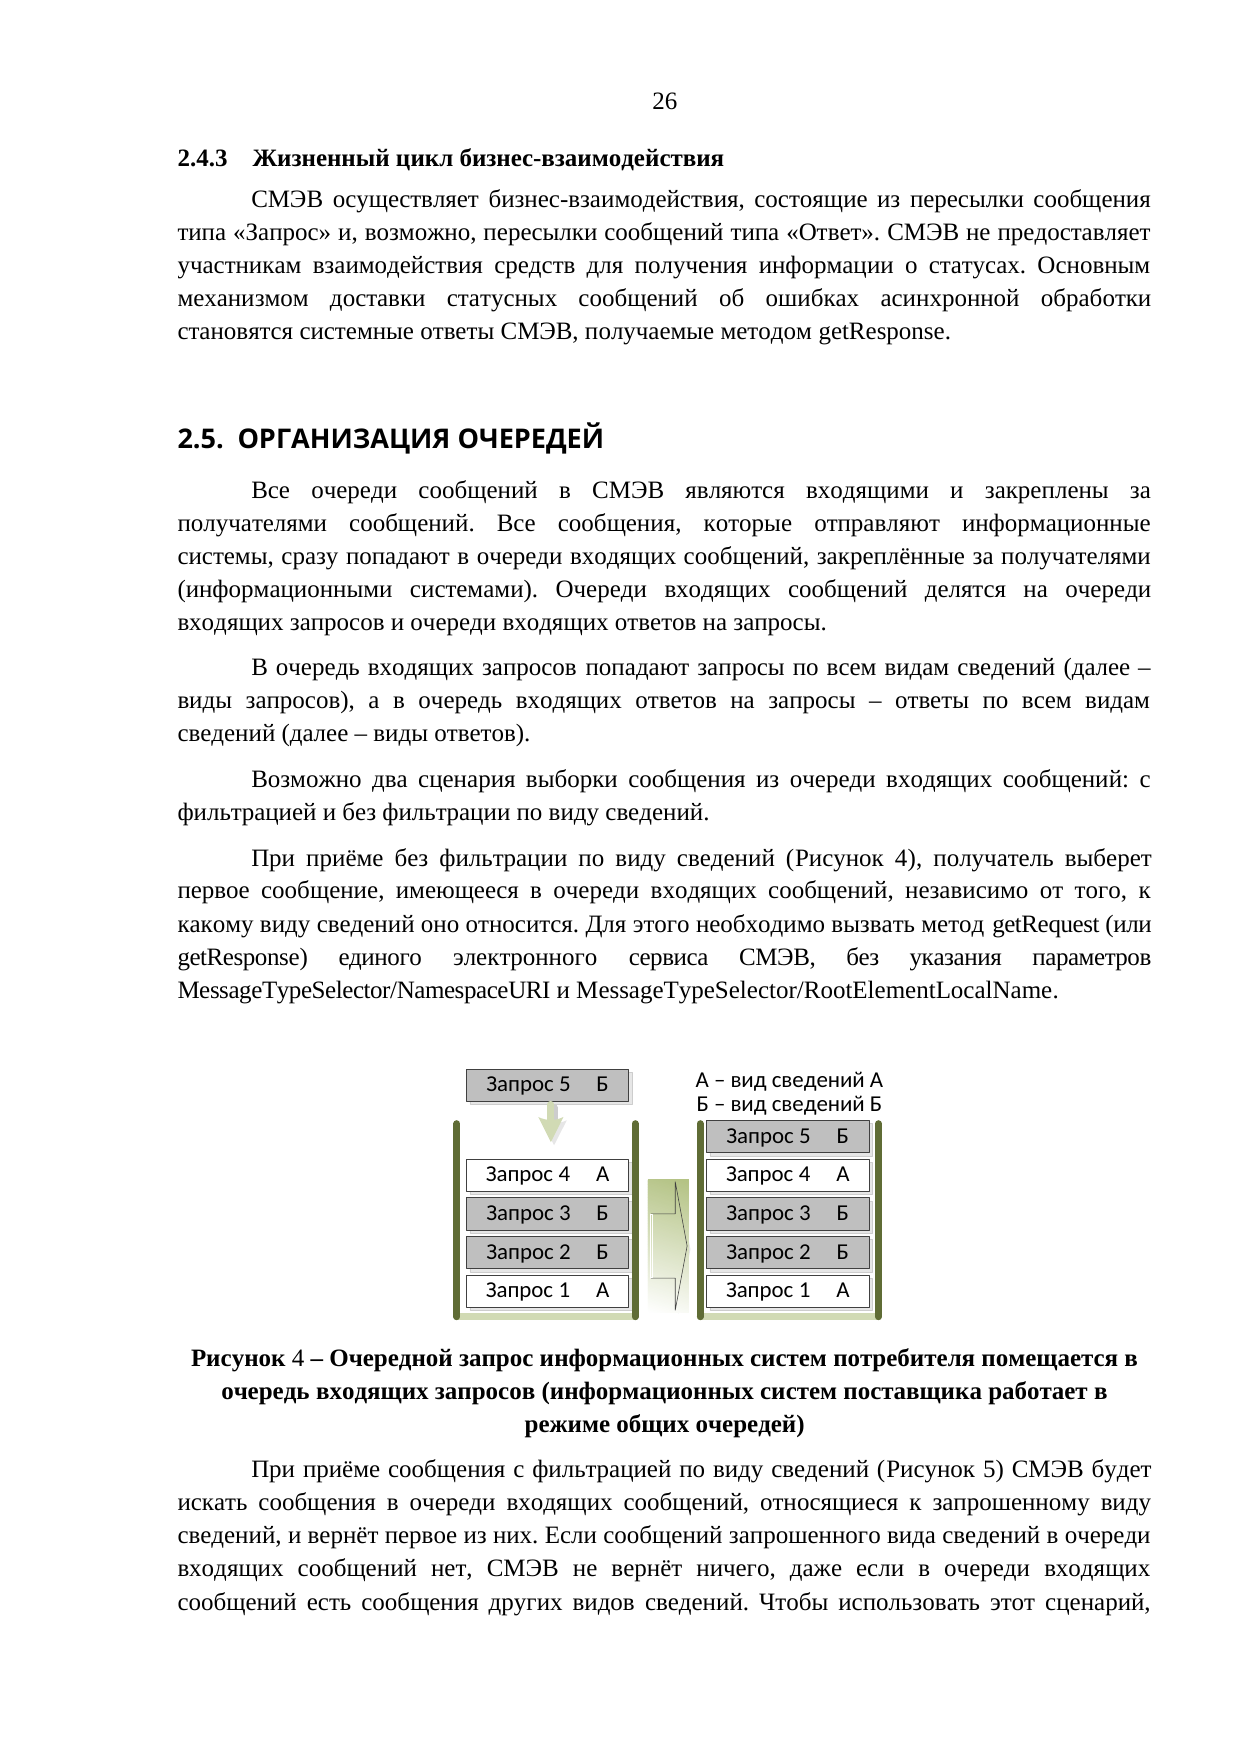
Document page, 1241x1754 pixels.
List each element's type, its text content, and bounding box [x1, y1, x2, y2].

text СМЭВ осуществляет бизнес-взаимодействия, состоящие из пересылки сообщения типа «Запрос» и, возможно, пересылки сообщений типа «Ответ». СМЭВ не предоставляет участникам взаимодействия средств для получения информации о статусах. Основным механизмом доставки статусных сообщений об ошибках асинхронной обработки становятся системные ответы СМЭВ, получаемые методом getResponse. [177, 184, 1152, 345]
text В очередь входящих запросов ) попадают запросы по всем видам сведений (далее – виды запросов), а в очередь входящих ответов на запросы – ответы по всем видам сведений (далее – виды ответов). [177, 652, 1152, 747]
text При приёме сообщения с фильтрацией по виду сведений (Рисунок 55555) СМЭВ будет искать сообщения в очереди входящих сообщений, относящиеся к запрошенному виду сведений, и вернёт первое из них. Если сообщений запрошенного вида сведений в очереди входящих сообщений нет, СМЭВ не вернёт ничего, даже если в очереди входящих сообщений есть сообщения других видов сведений. Чтобы использовать этот сценарий, необходимо при вызове метода getRequest (getResponse) заполнить параметры MessageTypeSelector/NamespaceURI и MessageTypeSelector/RootElementLocalName. Правила заполнения этих параметров описаны в разделе 2.5.1 «Получение сообщения с фильтрацией по виду сведений». [177, 1454, 1152, 1615]
text При приёме без фильтрации по виду сведений (Рисунок 4), получатель выберет первое сообщение, имеющееся в очереди входящих сообщений, независимо от того, к какому виду сведений оно относится. Для этого необходимо вызвать метод getRequest (или getResponse) единого электронного сервиса СМЭВ, без указания параметров MessageTypeSelector/NamespaceURI и MessageTypeSelector/RootElementLocalName. [177, 843, 1152, 1003]
text Рисунок 4 – Очередной запрос информационных систем потребителя помещается в очередь входящих запросов (информационных систем поставщика работает в режиме общих очередей) [177, 1343, 1152, 1438]
text Возможно два сценария выборки сообщения из очереди входящих сообщений: с фильтрацией и без фильтрации по виду сведений. [177, 764, 1152, 826]
text Все очереди сообщений в СМЭВ являются входящими и закреплены за получателями сообщений. Все сообщения, которые отправляют информационные системы, сразу попадают в очереди входящих сообщений, закреплённые за получателями (информационными системами). Очереди входящих сообщений делятся на очереди входящих запросов и очереди входящих ответов на запросы. [177, 475, 1152, 636]
subtitle Организация очередей [177, 420, 1152, 457]
subtitle Жизненный цикл бизнес-взаимодействия [177, 143, 1152, 172]
